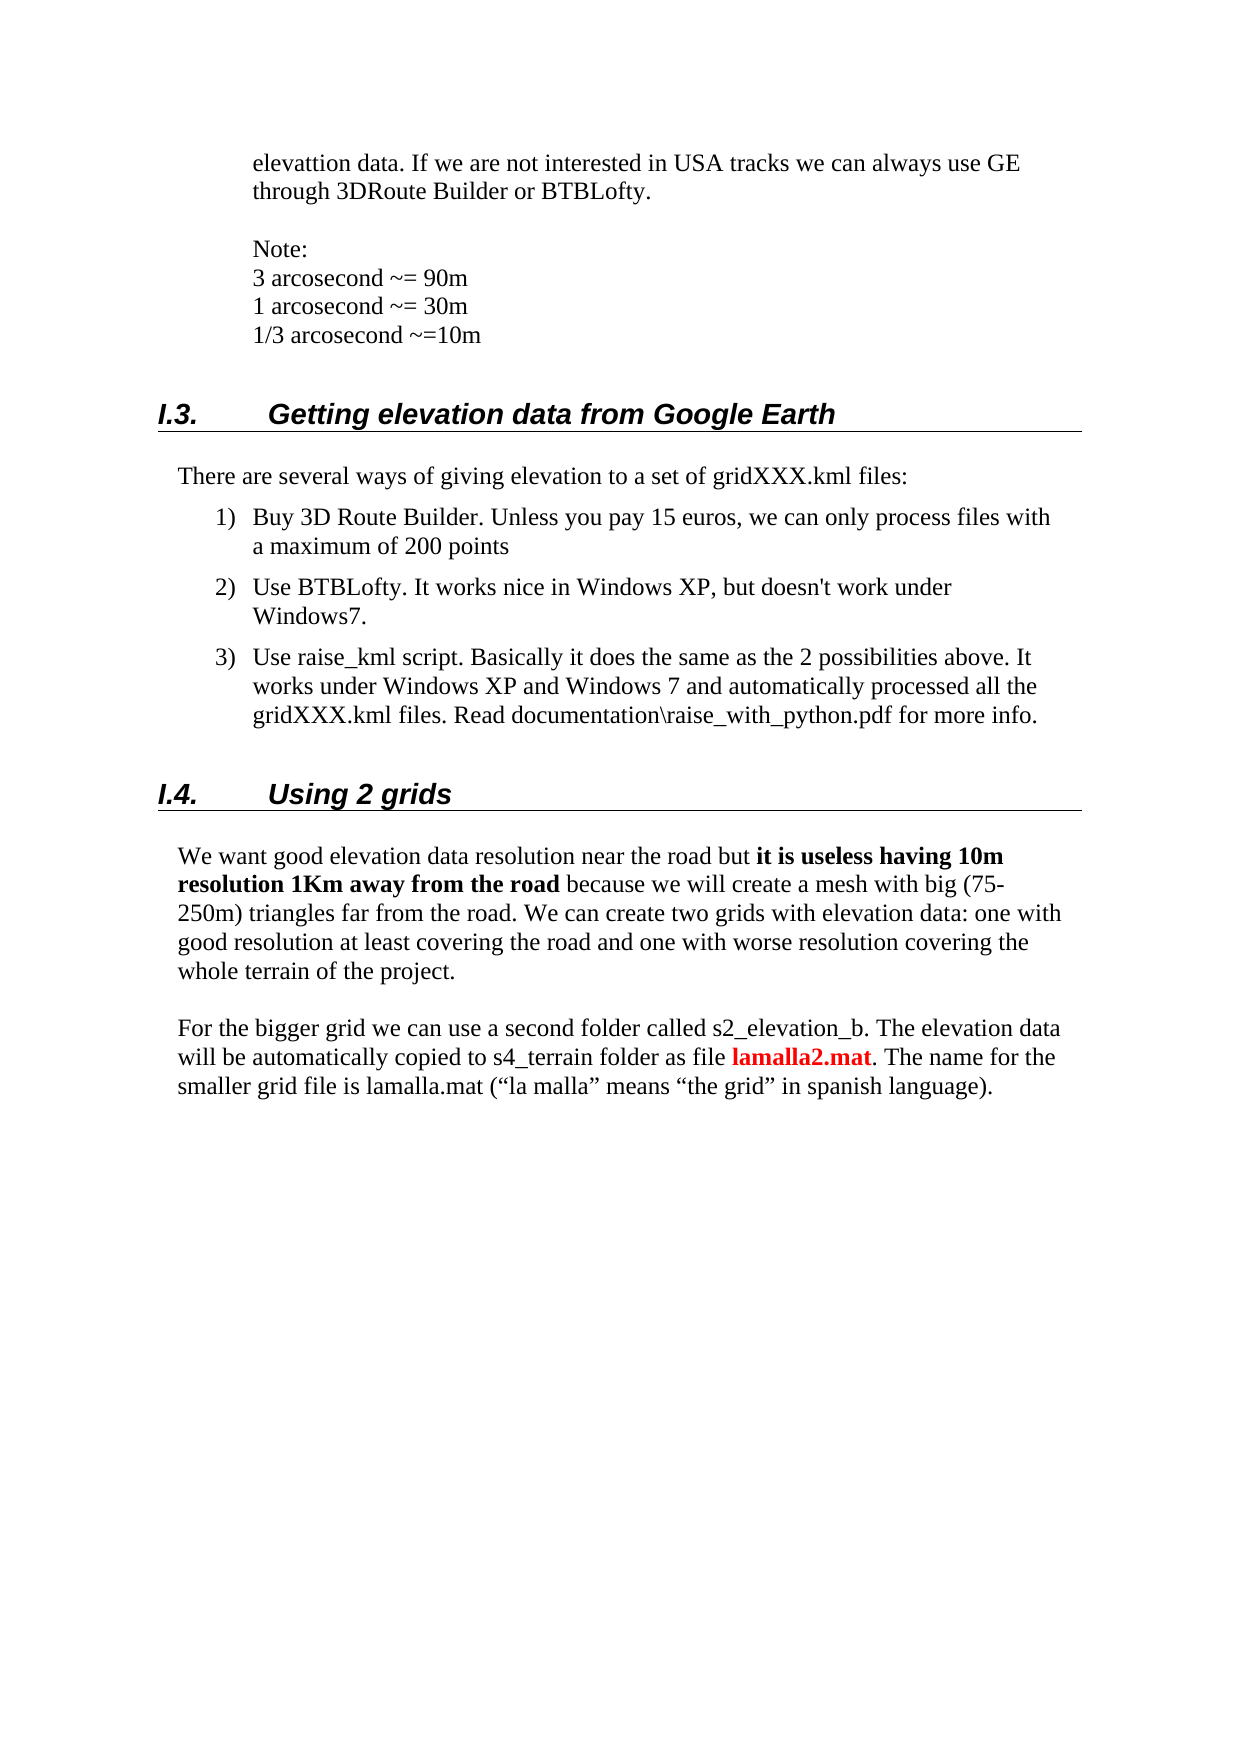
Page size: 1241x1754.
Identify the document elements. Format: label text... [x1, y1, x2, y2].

text There are several ways of giving elevation to a set of gridXXX.kml files: [177, 461, 1063, 490]
text For the bigger grid we can use a second folder called s2_elevation_b. The elevation data will be automatically copied to s4_terrain folder as file lamalla2.mat. The name for the smaller grid file is lamalla.mat (“la malla” means “the grid” in spanish language). [177, 984, 1063, 1099]
text We want good elevation data resolution near the road but it is useless having 10m resolution 1Km away from the road because we will create a mesh with big (75-250m) triangles far from the road. We can create two grids with elevation data: one with good resolution at least covering the road and one with worse resolution covering the whole terrain of the project. [177, 841, 1063, 984]
list Use raise_kml script. Basically it does the same as the 2 possibilities above. It works under Windows XP and Windows 7 and automatically processed all the gridXXX.kml files. Read documentation\raise_with_python.pdf for more info. [215, 642, 1063, 728]
list Use BTBLofty. It works nice in Windows XP, but doesn't work under Windows7. [215, 572, 1063, 630]
subtitle Using 2 grids [158, 777, 1082, 810]
subtitle Getting elevation data from Google Earth [158, 397, 1082, 431]
list elevattion data. If we are not interested in USA tracks we can always use GE through 3DRoute Builder or BTBLofty. Note: 3 arcosecond ~= 90m 1 arcosecond ~= 30m 1/3 arcosecond ~=10m [215, 148, 1063, 349]
list Buy 3D Route Builder. Unless you pay 15 euros, we can only process files with a maximum of 200 points [215, 502, 1063, 560]
